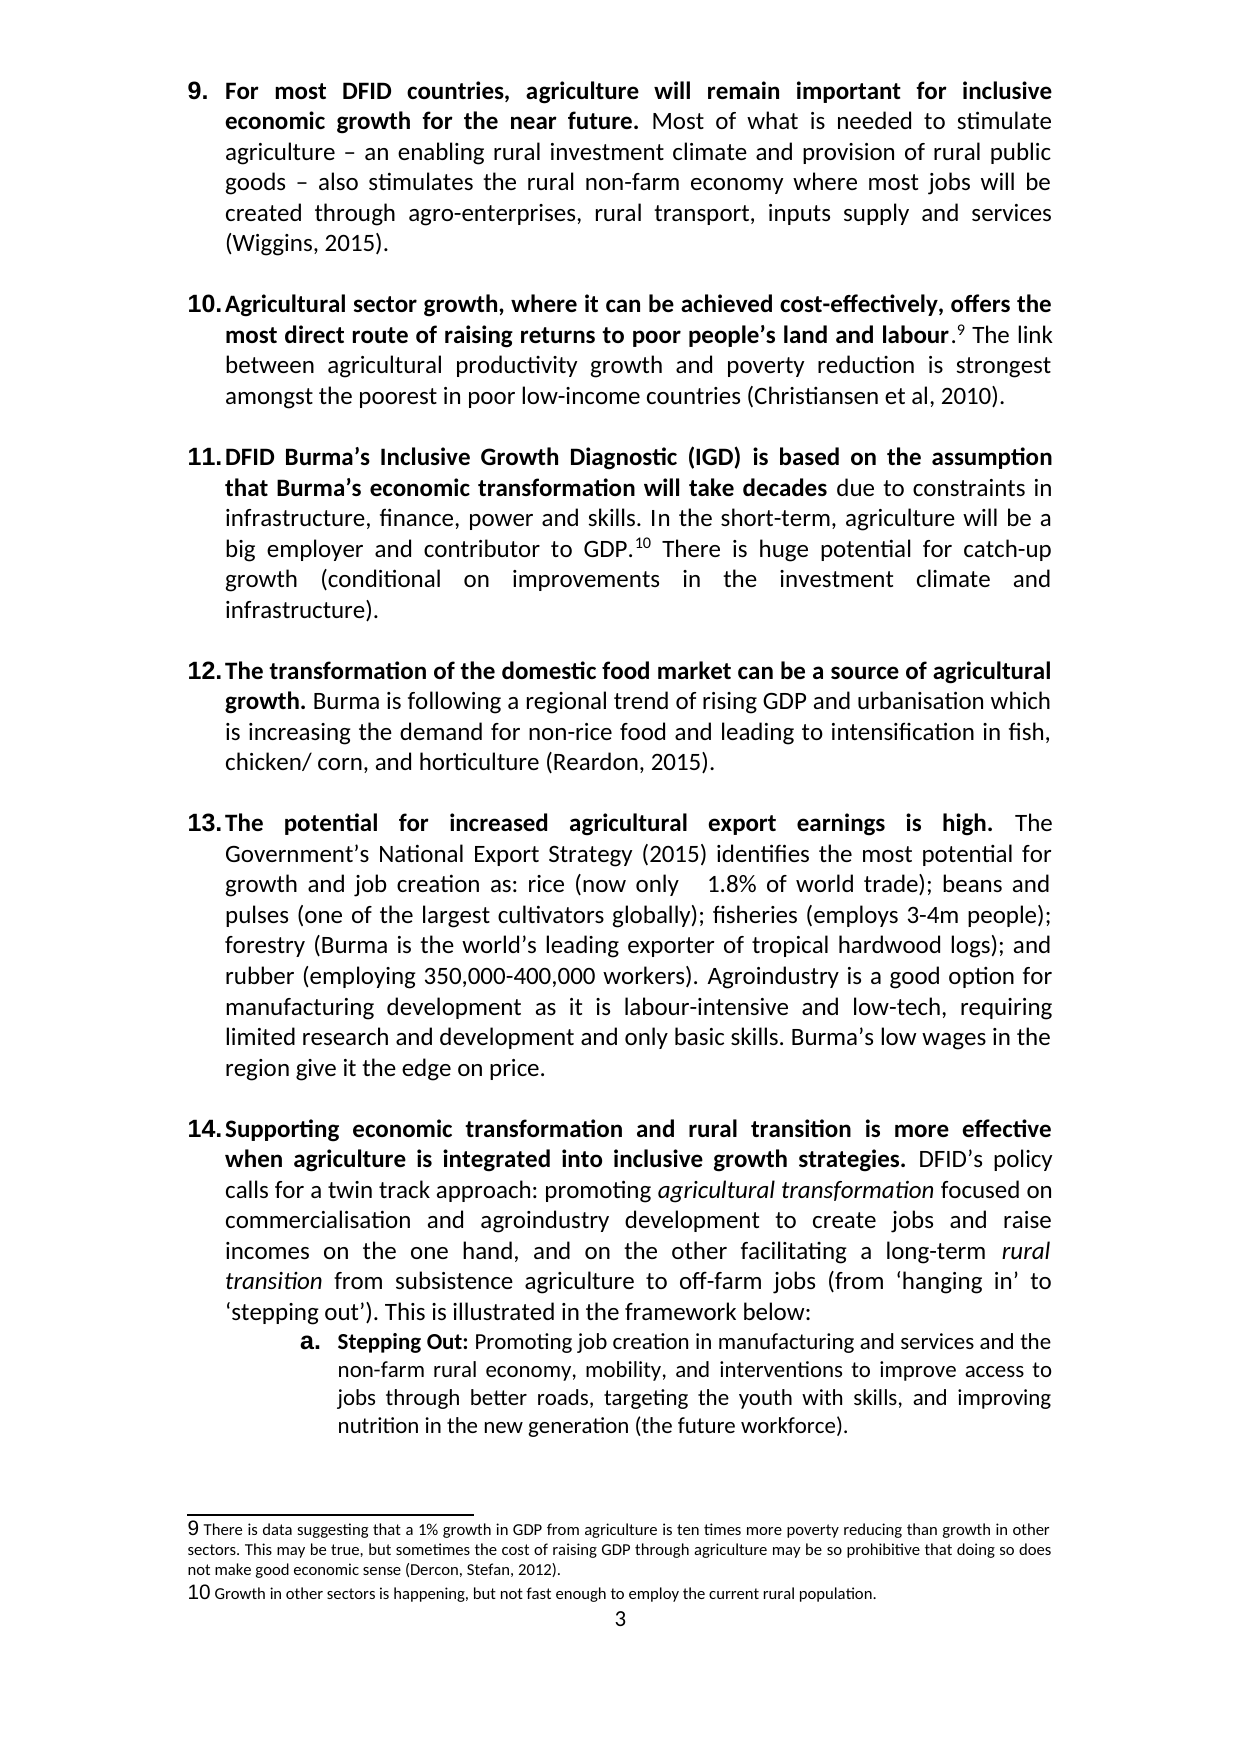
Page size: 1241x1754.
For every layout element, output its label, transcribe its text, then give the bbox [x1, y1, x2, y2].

list Growth in other sectors is happening, but not fast enough to employ the current rural population. [187, 1580, 1053, 1604]
list The potential for increased agricultural export earnings is high. The Government’s National Export Strategy (2015) identifies the most potential for growth and job creation as: rice (now only 1.8% of world trade); beans and pulses (one of the largest cultivators globally); fisheries (employs 3-4m people); forestry (Burma is the world’s leading exporter of tropical hardwood logs); and rubber (employing 350,000-400,000 workers). Agroindustry is a good option for manufacturing development as it is labour-intensive and low-tech, requiring limited research and development and only basic skills. Burma’s low wages in the region give it the edge on price. [187, 807, 1053, 1082]
list Stepping Out: Promoting job creation in manufacturing and services and the non-farm rural economy, mobility, and interventions to improve access to jobs through better roads, targeting the youth with skills, and improving nutrition in the new generation (the future workforce). [300, 1326, 1053, 1439]
list The transformation of the domestic food market can be a source of agricultural growth. Burma is following a regional trend of rising GDP and urbanisation which is increasing the demand for non-rice food and leading to intensification in fish, chicken/ corn, and horticulture (Reardon, 2015). [187, 655, 1053, 777]
list For most DFID countries, agriculture will remain important for inclusive economic growth for the near future. Most of what is needed to stimulate agriculture – an enabling rural investment climate and provision of rural public goods – also stimulates the rural non-farm economy where most jobs will be created through agro-enterprises, rural transport, inputs supply and services (Wiggins, 2015). [187, 75, 1053, 258]
list Agricultural sector growth, where it can be achieved cost-effectively, offers the most direct route of raising returns to poor people’s land and labour. The link between agricultural productivity growth and poverty reduction is strongest amongst the poorest in poor low-income countries (Christiansen et al, 2010). [187, 289, 1053, 411]
list DFID Burma’s Inclusive Growth Diagnostic (IGD) is based on the assumption that Burma’s economic transformation will take decades due to constraints in infrastructure, finance, power and skills. In the short-term, agriculture will be a big employer and contributor to GDP. There is huge potential for catch-up growth (conditional on improvements in the investment climate and infrastructure). [187, 441, 1053, 624]
list There is data suggesting that a 1% growth in GDP from agriculture is ten times more poverty reducing than growth in other sectors. This may be true, but sometimes the cost of raising GDP through agriculture may be so prohibitive that doing so does not make good economic sense (Dercon, Stefan, 2012). [187, 1515, 1053, 1580]
list Supporting economic transformation and rural transition is more effective when agriculture is integrated into inclusive growth strategies. DFID’s policy calls for a twin track approach: promoting agricultural transformation focused on commercialisation and agroindustry development to create jobs and raise incomes on the one hand, and on the other facilitating a long-term rural transition from subsistence agriculture to off-farm jobs (from ‘hanging in’ to ‘stepping out’). This is illustrated in the framework below: [187, 1113, 1053, 1326]
